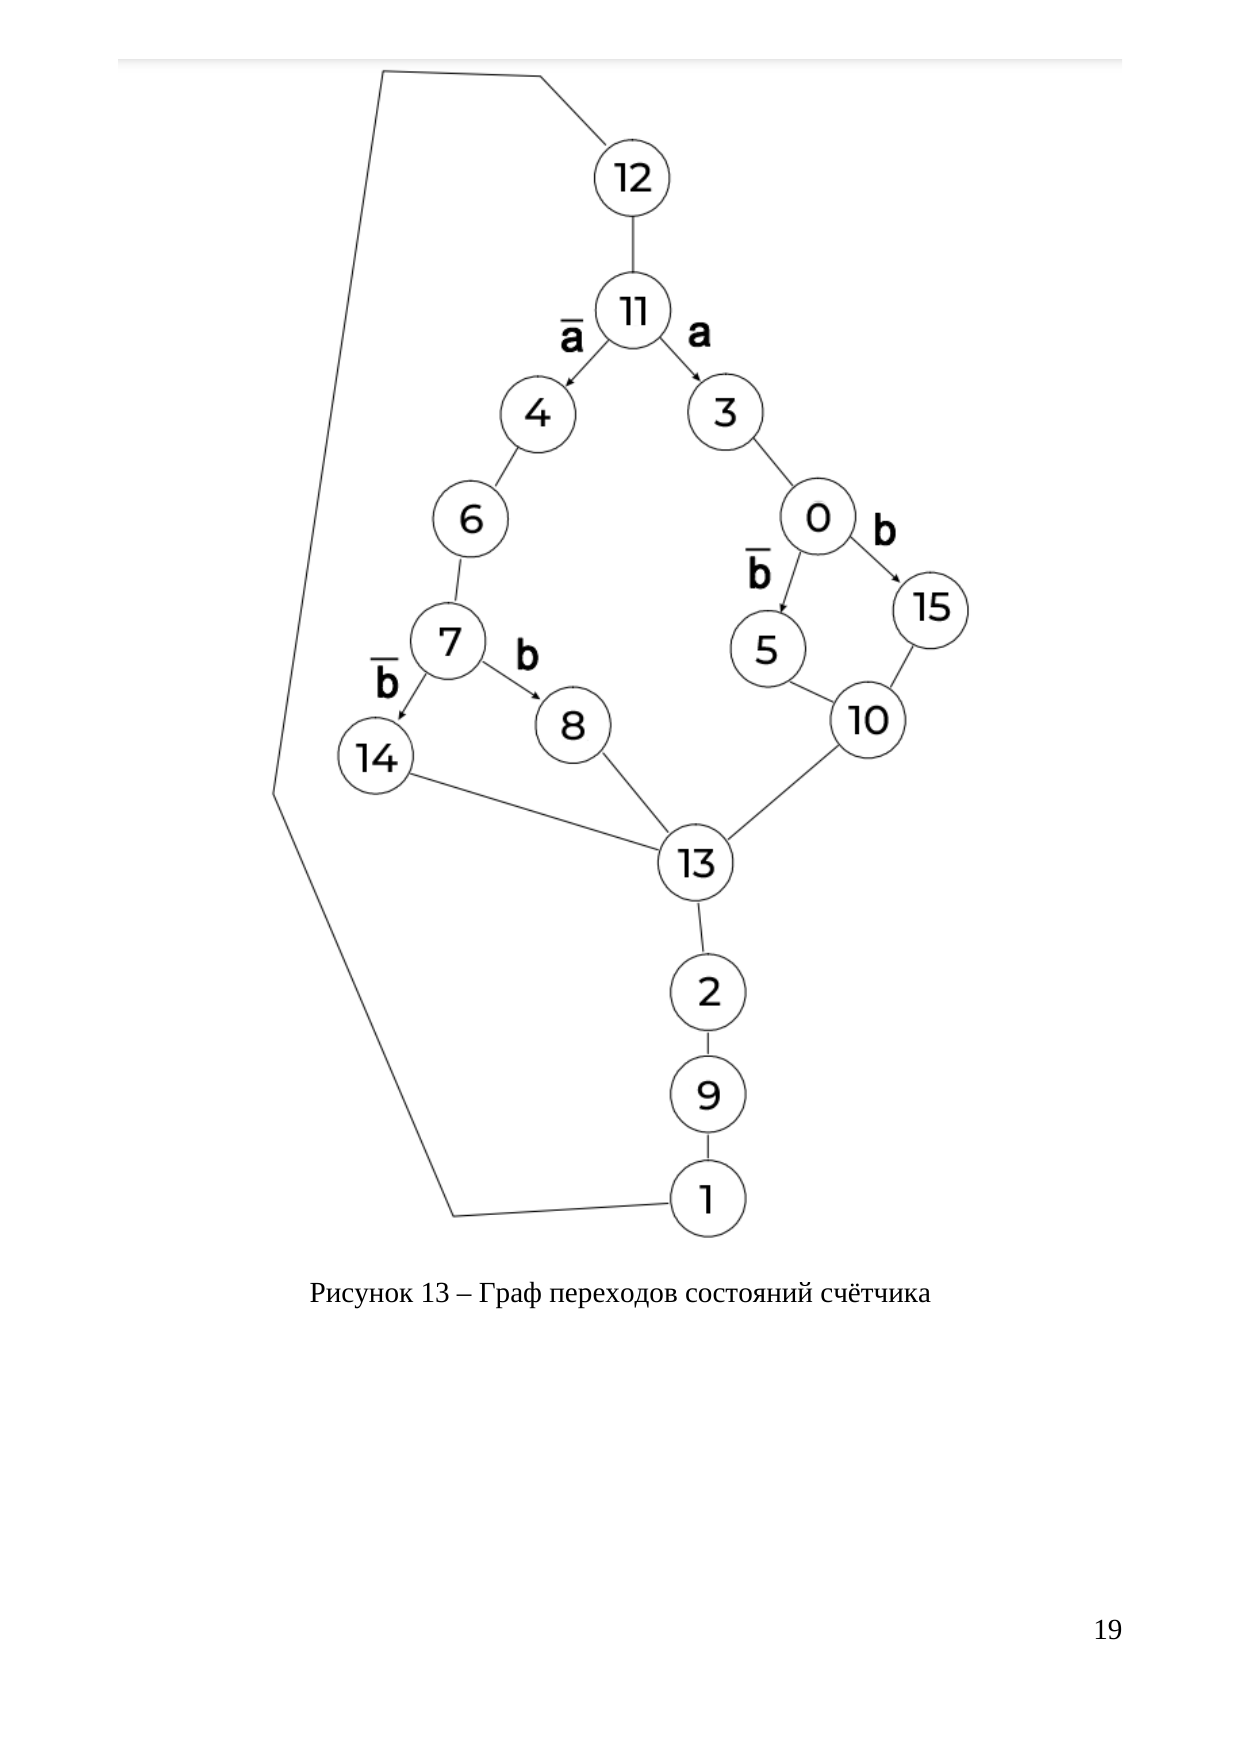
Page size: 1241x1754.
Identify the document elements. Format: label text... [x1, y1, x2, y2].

text Рисунок 13 – Граф переходов состояний счётчика [118, 1275, 1122, 1309]
picture [118, 59, 1123, 1242]
